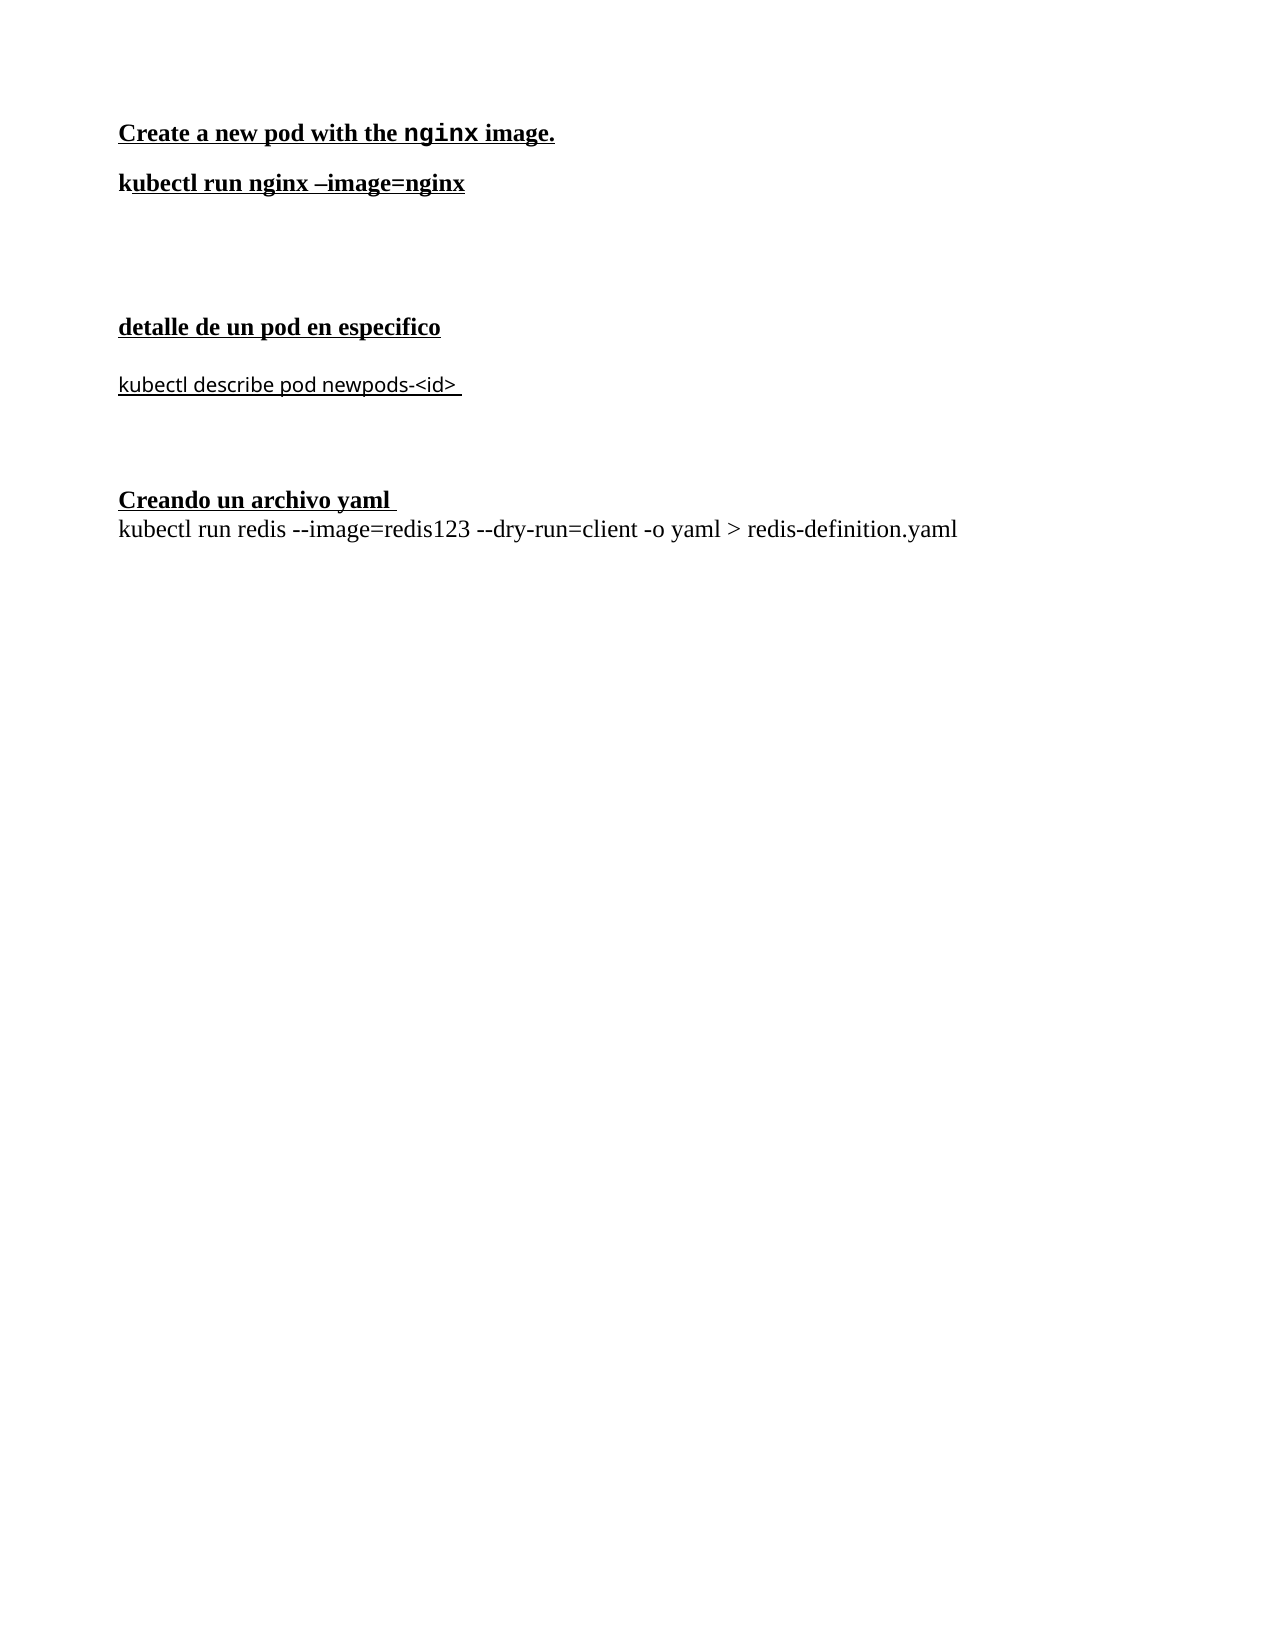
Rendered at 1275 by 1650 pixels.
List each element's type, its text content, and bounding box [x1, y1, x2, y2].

text Create a new pod with the nginx image. [118, 118, 1157, 149]
text Creando un archivo yaml [118, 485, 1157, 514]
text kubectl run redis --image=redis123 --dry-run=client -o yaml > redis-definition.yaml [118, 514, 1157, 542]
text kubectl describe pod newpods-<id> [118, 369, 1157, 399]
text kubectl run nginx –image=nginx [118, 168, 1157, 197]
text detalle de un pod en especifico [118, 312, 1157, 341]
